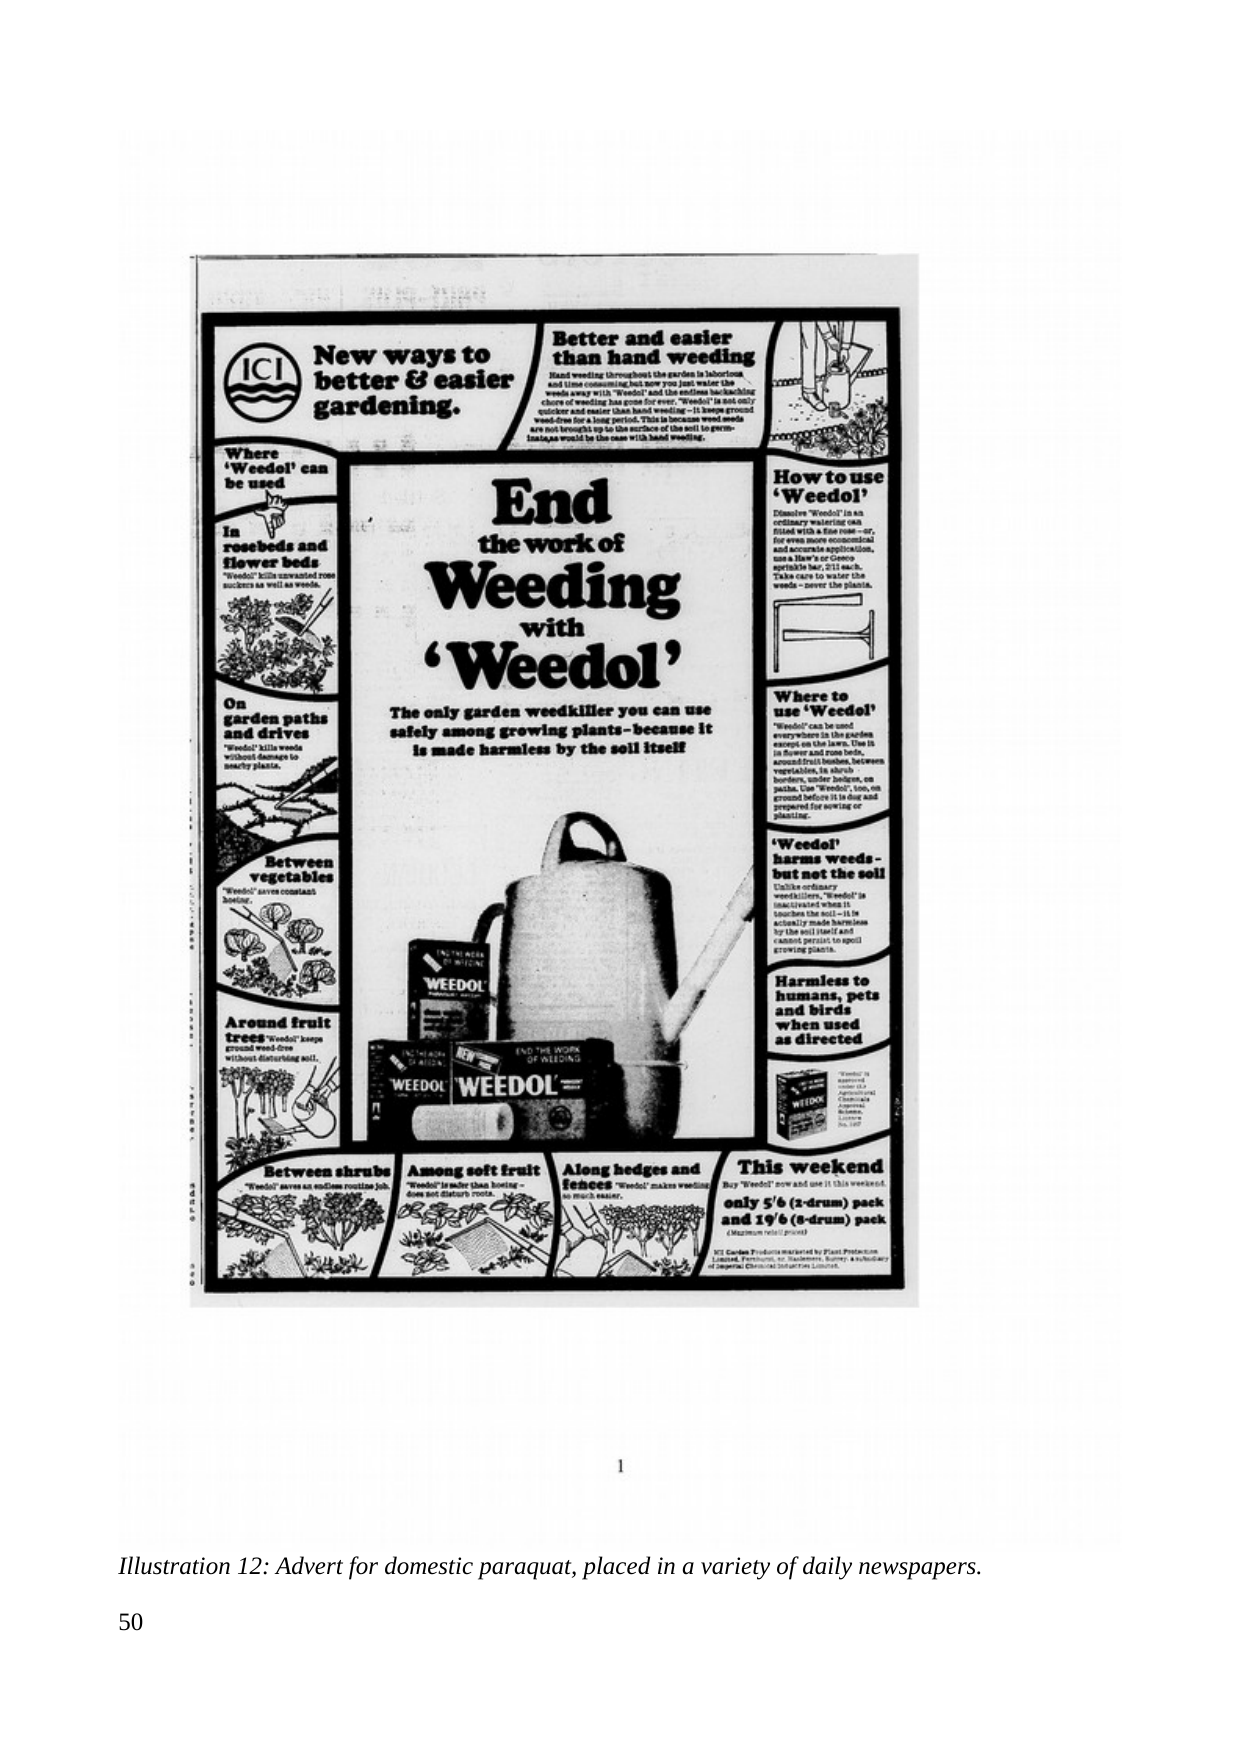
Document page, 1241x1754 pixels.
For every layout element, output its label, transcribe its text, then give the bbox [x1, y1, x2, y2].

picture [118, 130, 1123, 1552]
text Illustration 12: Advert for domestic paraquat, placed in a variety of daily newspapers. [118, 1552, 1122, 1580]
